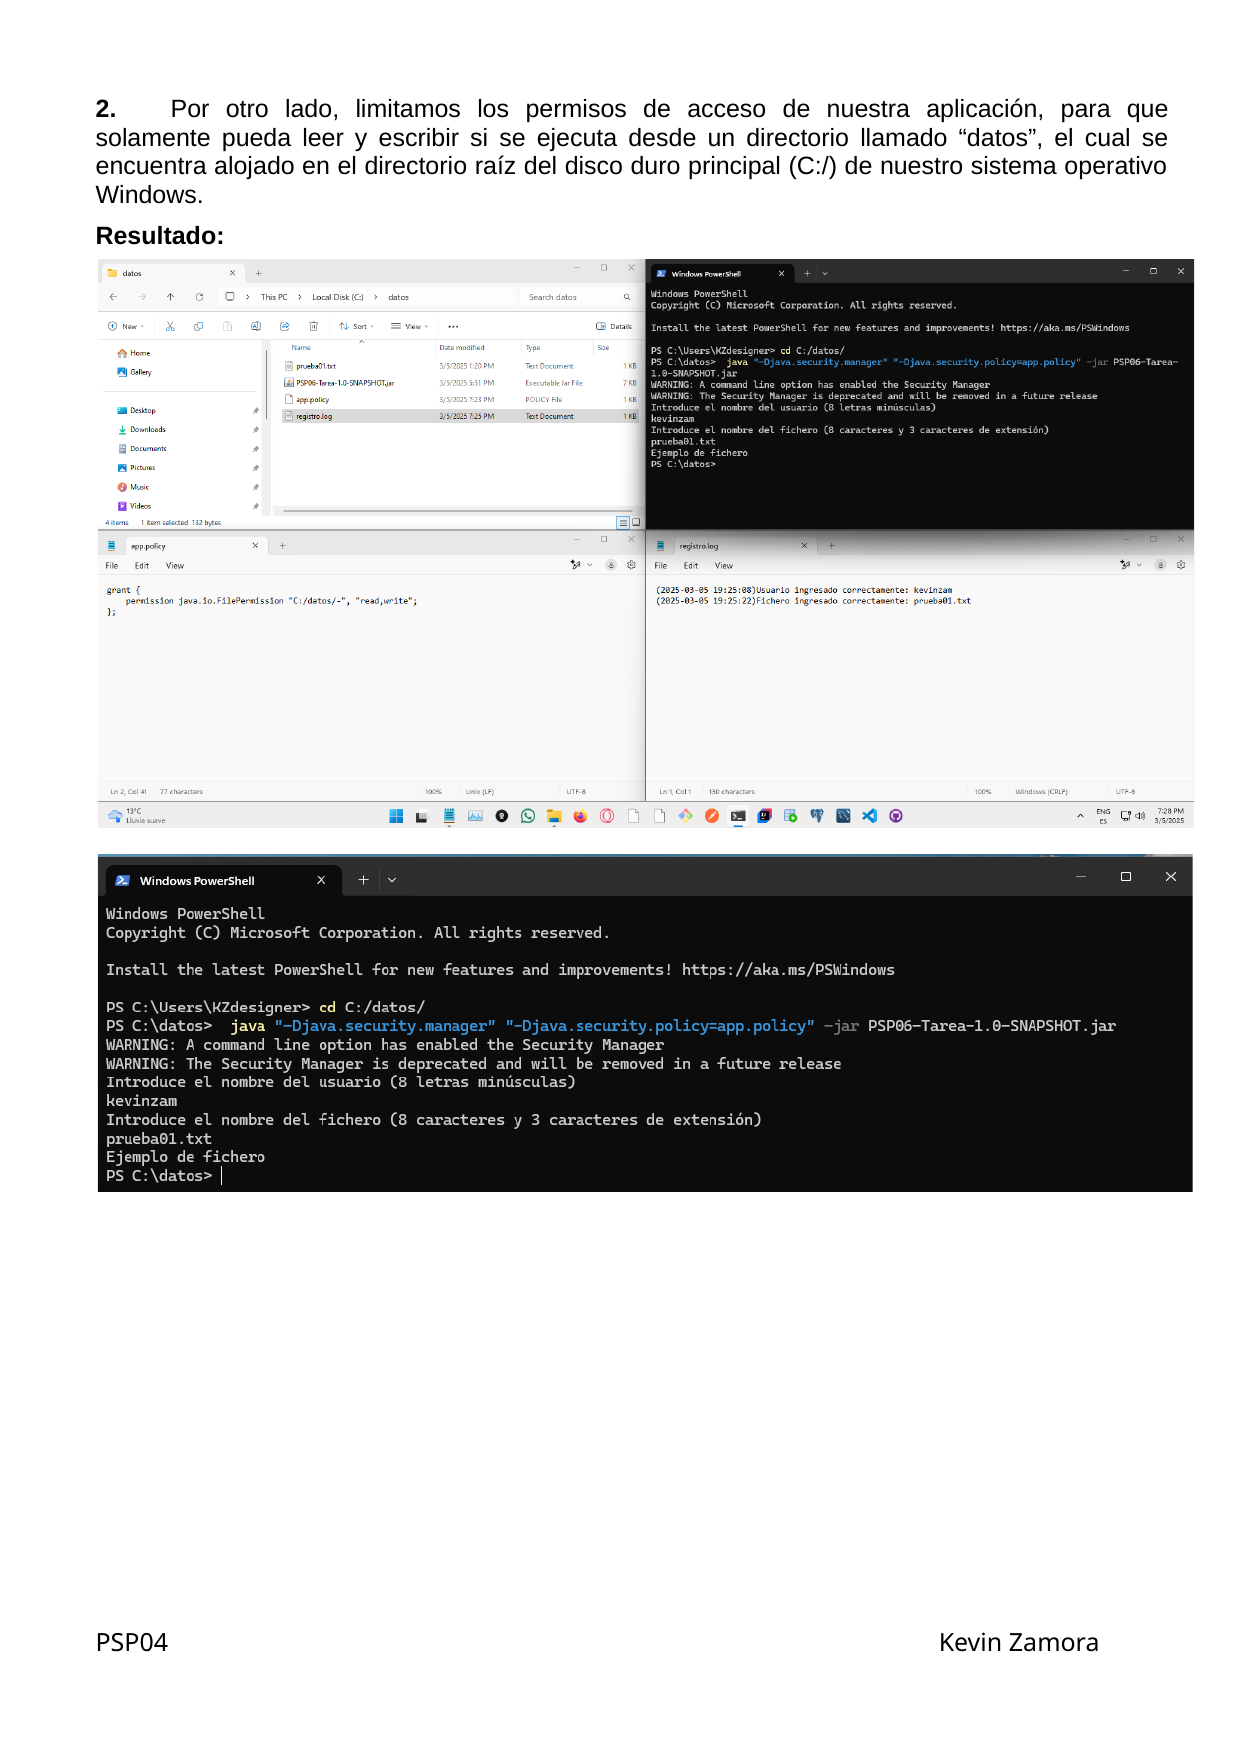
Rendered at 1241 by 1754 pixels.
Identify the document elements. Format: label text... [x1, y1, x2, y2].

picture [1013, 854, 1193, 1009]
list Resultado: [95, 221, 1170, 249]
picture [97, 259, 1195, 828]
list Por otro lado, limitamos los permisos de acceso de nuestra aplicación, para que solamente pueda leer y escribir si se ejecuta desde un directorio llamado “datos”, el cual se encuentra alojado en el directorio raíz del disco duro principal (C:/) de nuestro sistema operativo Windows. [95, 94, 1170, 209]
